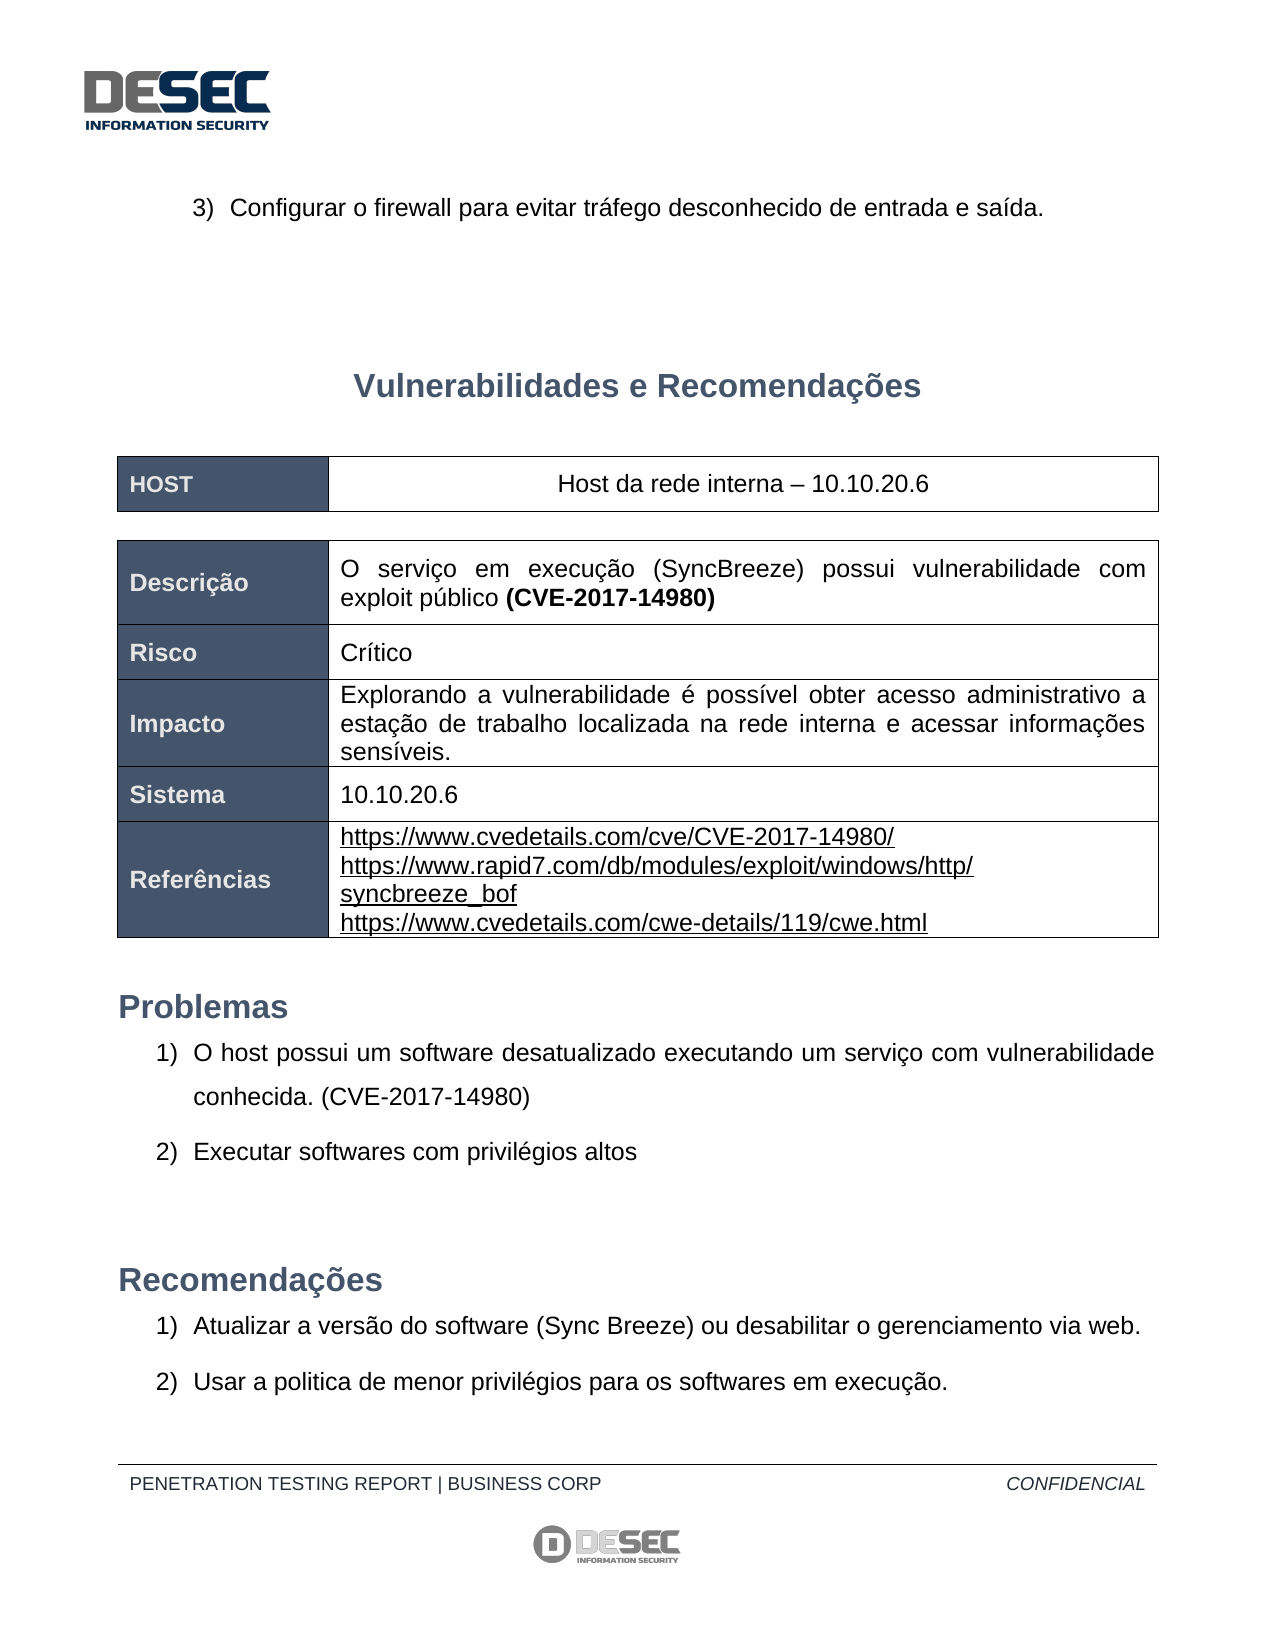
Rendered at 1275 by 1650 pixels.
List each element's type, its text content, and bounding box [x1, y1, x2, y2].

table_cell Risco [118, 625, 328, 679]
picture [84, 71, 271, 130]
list Usar a politica de menor privilégios para os softwares em execução. [156, 1367, 1157, 1396]
table_cell Sistema [118, 767, 328, 821]
table_header HOST [118, 457, 328, 511]
table_header O serviço em execução (SyncBreeze) possui vulnerabilidade com exploit público (CVE-2017-14980) [329, 541, 1158, 624]
subtitle Recomendações [118, 1260, 1157, 1299]
table_header Host da rede interna – 10.10.20.6 [329, 457, 1158, 511]
subtitle Vulnerabilidades e Recomendações [118, 366, 1157, 443]
table_header Descrição [118, 541, 328, 624]
table_cell Referências [118, 822, 328, 937]
table_cell https://www.cvedetails.com/cve/CVE-2017-14980/ https://www.rapid7.com/db/modules/exploit/windows/http/syncbreeze_bof https://www.cvedetails.com/cwe-details/119/cwe.html [329, 822, 1158, 937]
list Atualizar a versão do software (Sync Breeze) ou desabilitar o gerenciamento via web. [156, 1311, 1157, 1340]
table_cell Explorando a vulnerabilidade é possível obter acesso administrativo a estação de trabalho localizada na rede interna e acessar informações sensíveis. [329, 680, 1158, 766]
list Configurar o firewall para evitar tráfego desconhecido de entrada e saída. [192, 193, 1157, 222]
list O host possui um software desatualizado executando um serviço com vulnerabilidade conhecida. (CVE-2017-14980) [156, 1038, 1157, 1110]
subtitle Problemas [118, 987, 1157, 1026]
table_cell Crítico [329, 625, 1158, 679]
list Executar softwares com privilégios altos [156, 1137, 1157, 1166]
table_cell Impacto [118, 680, 328, 766]
picture [531, 1520, 684, 1568]
table_cell 10.10.20.6 [329, 767, 1158, 821]
